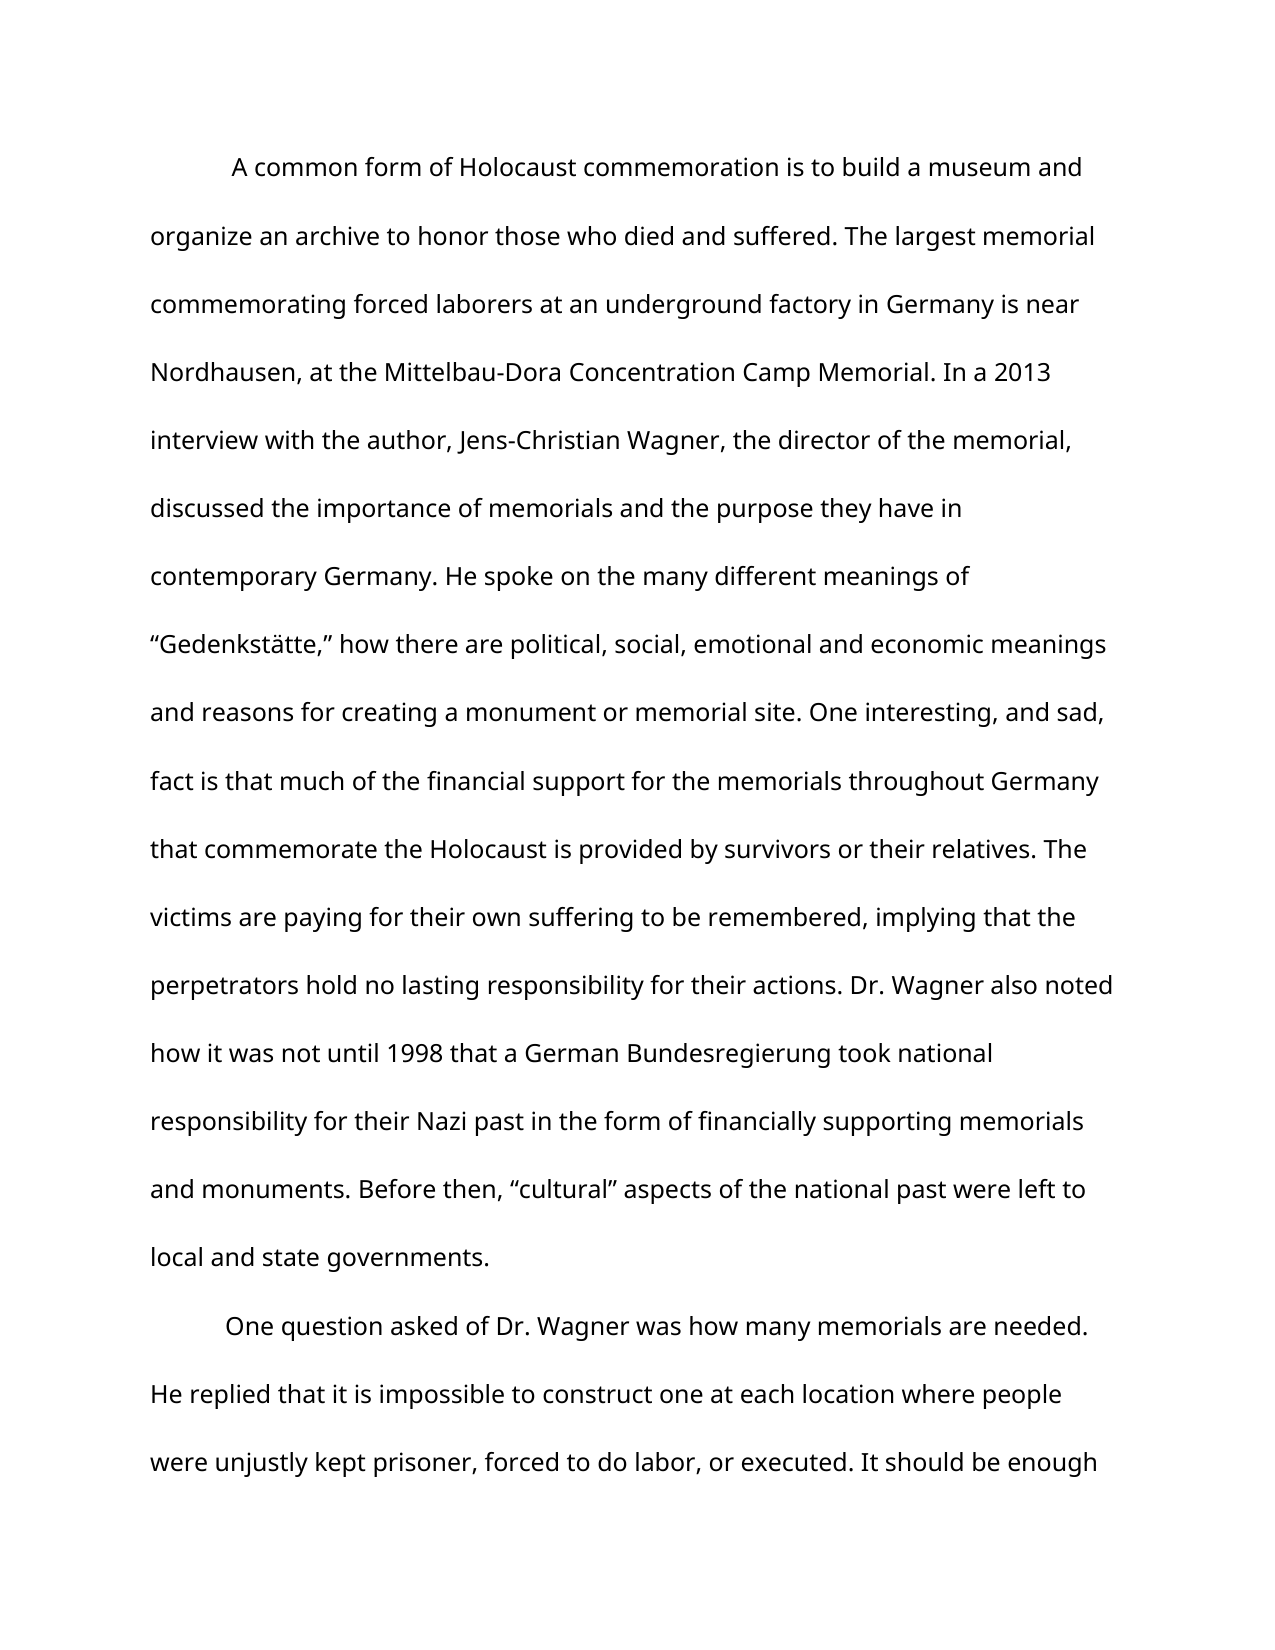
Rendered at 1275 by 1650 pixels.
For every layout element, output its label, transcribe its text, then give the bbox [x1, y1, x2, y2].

text A common form of Holocaust commemoration is to build a museum and organize an archive to honor those who died and suffered. The largest memorial commemorating forced laborers at an underground factory in Germany is near Nordhausen, at the Mittelbau-Dora Concentration Camp Memorial. In a 2013 interview with the author, Jens-Christian Wagner, the director of the memorial, discussed the importance of memorials and the purpose they have in contemporary Germany. He spoke on the many different meanings of “Gedenkstätte,” how there are political, social, emotional and economic meanings and reasons for creating a monument or memorial site. One interesting, and sad, fact is that much of the financial support for the memorials throughout Germany that commemorate the Holocaust is provided by survivors or their relatives. The victims are paying for their own suffering to be remembered, implying that the perpetrators hold no lasting responsibility for their actions. Dr. Wagner also noted how it was not until 1998 that a German Bundesregierung took national responsibility for their Nazi past in the form of financially supporting memorials and monuments. Before then, “cultural” aspects of the national past were left to local and state governments. [150, 150, 1125, 1274]
text One question asked of Dr. Wagner was how many memorials are needed. He replied that it is impossible to construct one at each location where people were unjustly kept prisoner, forced to do labor, or executed. It should be enough [150, 1308, 1125, 1478]
